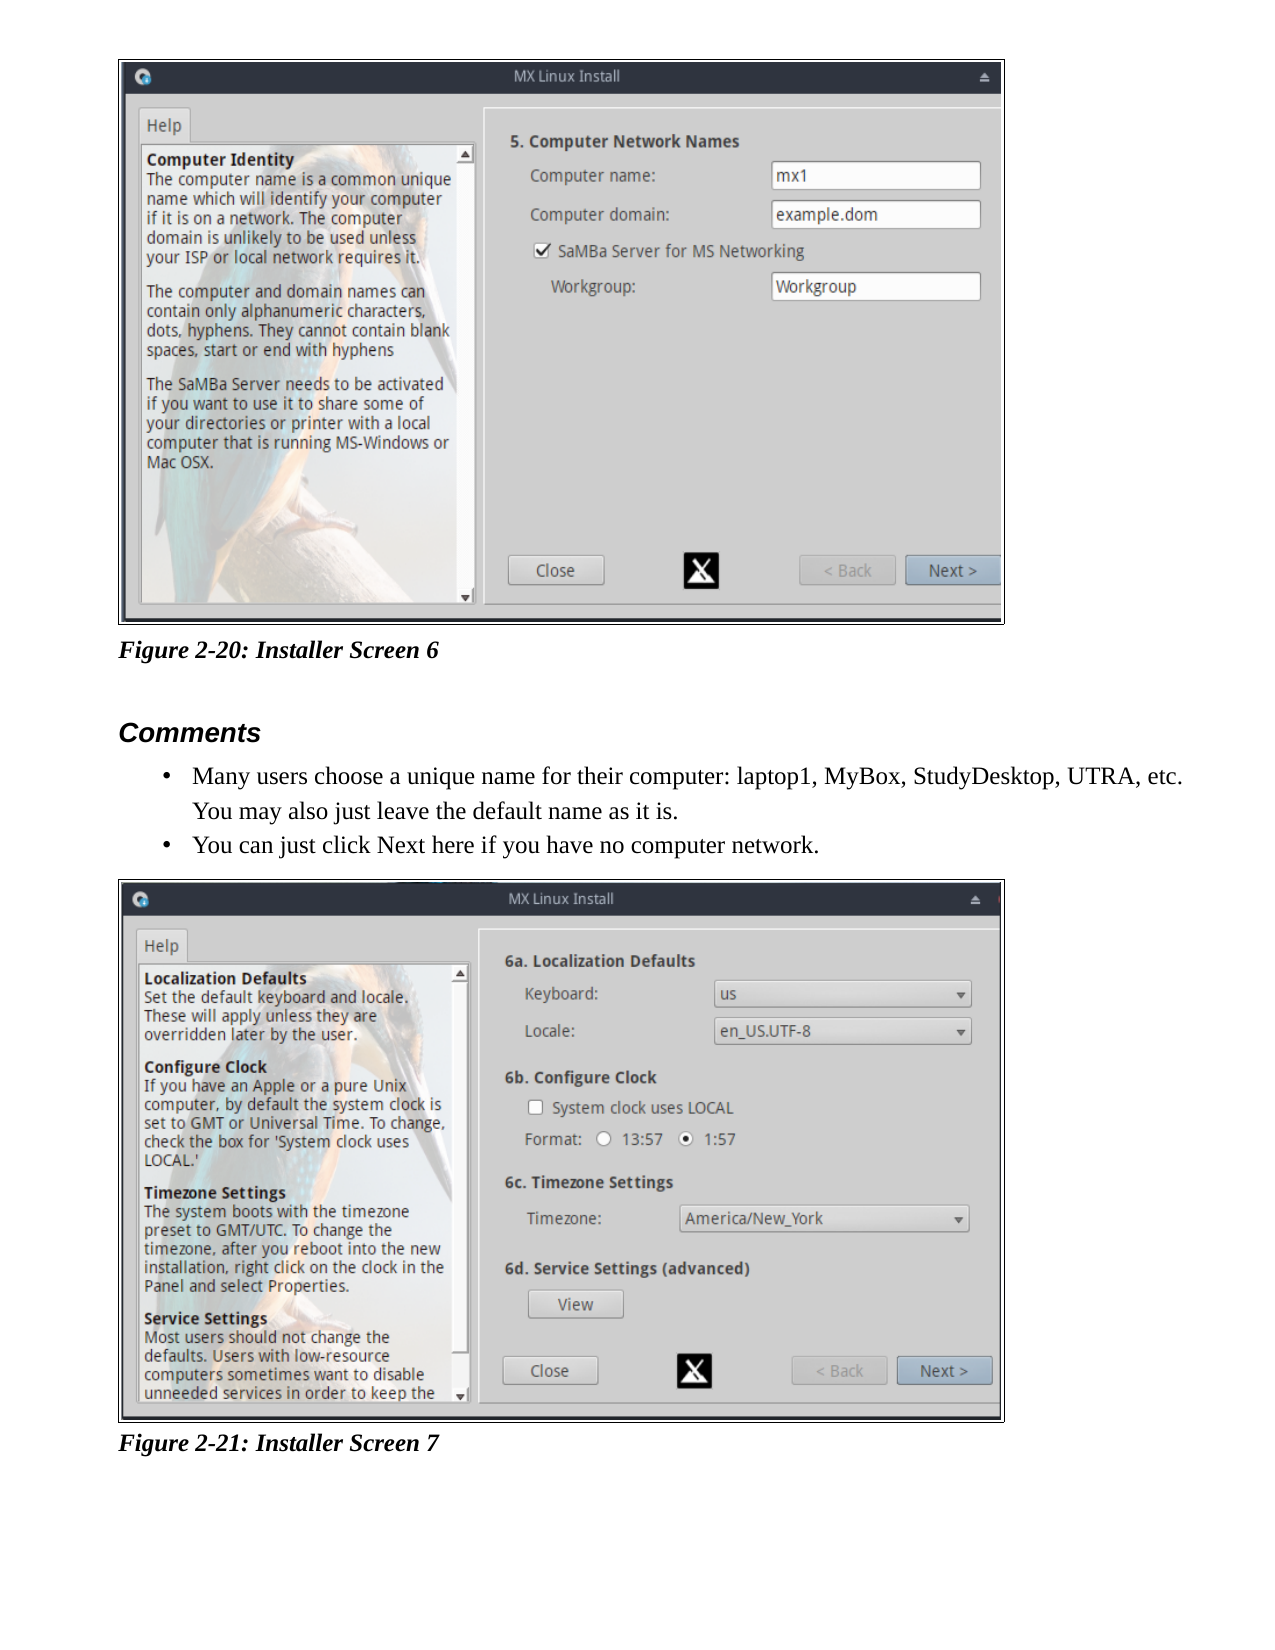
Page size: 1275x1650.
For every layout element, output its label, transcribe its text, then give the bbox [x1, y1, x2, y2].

subtitle Comments [118, 717, 1216, 749]
list You can just click Next here if you have no computer network. [162, 830, 1216, 859]
picture [121, 882, 1001, 1420]
text Figure 2-20: Installer Screen 6 [118, 59, 1216, 664]
text Figure 2-21: Installer Screen 7 [118, 879, 1216, 1457]
picture [121, 62, 1001, 622]
list Many users choose a unique name for their computer: laptop1, MyBox, StudyDesktop, UTRA, etc. You may also just leave the default name as it is. [162, 761, 1216, 824]
